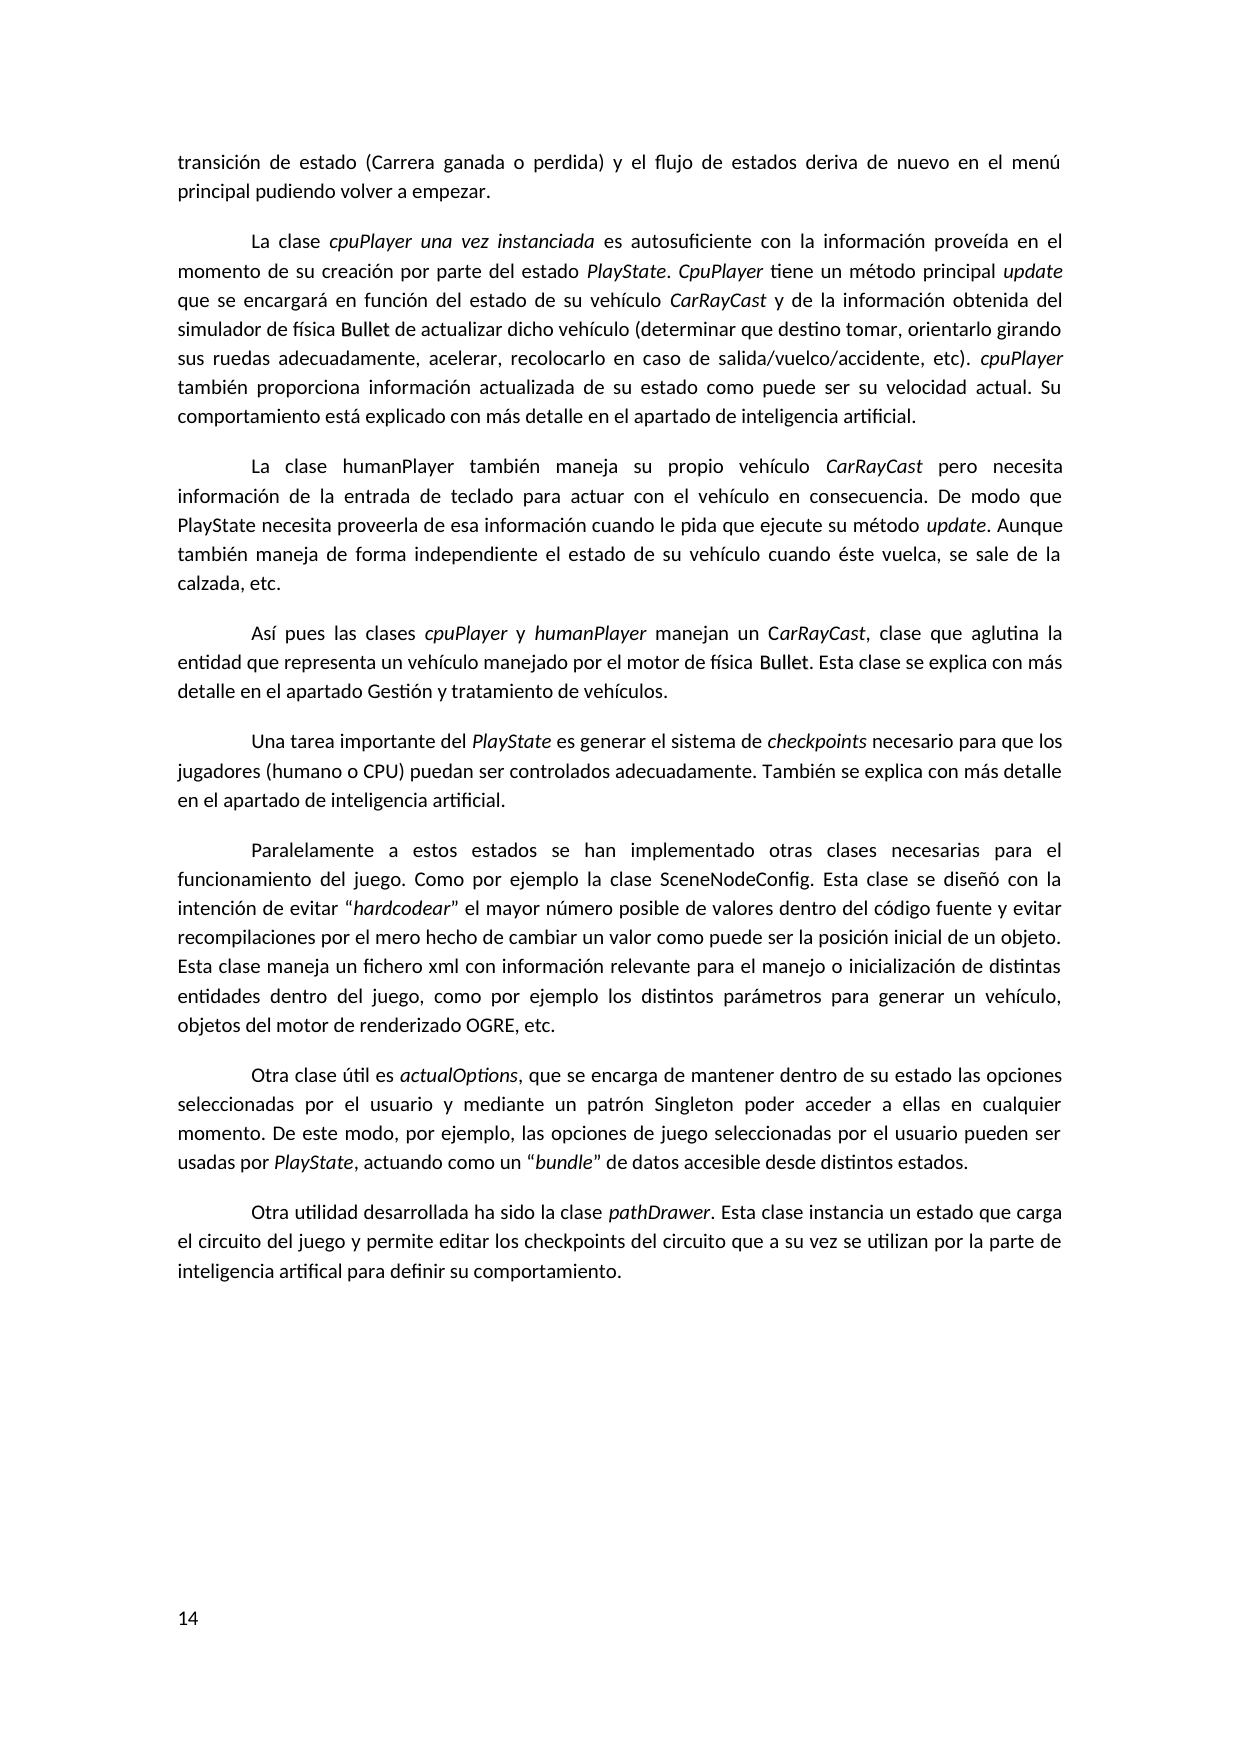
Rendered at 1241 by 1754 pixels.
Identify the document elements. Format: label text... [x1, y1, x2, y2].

text Otra clase útil es actualOptions, que se encarga de mantener dentro de su estado las opciones seleccionadas por el usuario y mediante un patrón Singleton poder acceder a ellas en cualquier momento. De este modo, por ejemplo, las opciones de juego seleccionadas por el usuario pueden ser usadas por PlayState, actuando como un “bundle” de datos accesible desde distintos estados. [177, 1062, 1063, 1175]
text Así pues las clases cpuPlayer y humanPlayer manejan un CarRayCast, clase que aglutina la entidad que representa un vehículo manejado por el motor de física Bullet. Esta clase se explica con más detalle en el apartado Gestión y tratamiento de vehículos. [177, 620, 1063, 704]
text La clase cpuPlayer una vez instanciada es autosuficiente con la información proveída en el momento de su creación por parte del estado PlayState. CpuPlayer tiene un método principal update que se encargará en función del estado de su vehículo CarRayCast y de la información obtenida del simulador de física Bullet de actualizar dicho vehículo (determinar que destino tomar, orientarlo girando sus ruedas adecuadamente, acelerar, recolocarlo en caso de salida/vuelco/accidente, etc). cpuPlayer también proporciona información actualizada de su estado como puede ser su velocidad actual. Su comportamiento está explicado con más detalle en el apartado de inteligencia artificial. [177, 229, 1063, 429]
text La clase humanPlayer también maneja su propio vehículo CarRayCast pero necesita información de la entrada de teclado para actuar con el vehículo en consecuencia. De modo que PlayState necesita proveerla de esa información cuando le pida que ejecute su método update. Aunque también maneja de forma independiente el estado de su vehículo cuando éste vuelca, se sale de la calzada, etc. [177, 454, 1063, 596]
text transición de estado (Carrera ganada o perdida) y el flujo de estados deriva de nuevo en el menú principal pudiendo volver a empezar. [177, 149, 1063, 204]
text Otra utilidad desarrollada ha sido la clase pathDrawer. Esta clase instancia un estado que carga el circuito del juego y permite editar los checkpoints del circuito que a su vez se utilizan por la parte de inteligencia artifical para definir su comportamiento. [177, 1199, 1063, 1283]
text Una tarea importante del PlayState es generar el sistema de checkpoints necesario para que los jugadores (humano o CPU) puedan ser controlados adecuadamente. También se explica con más detalle en el apartado de inteligencia artificial. [177, 729, 1063, 812]
text Paralelamente a estos estados se han implementado otras clases necesarias para el funcionamiento del juego. Como por ejemplo la clase SceneNodeConfig. Esta clase se diseñó con la intención de evitar “hardcodear” el mayor número posible de valores dentro del código fuente y evitar recompilaciones por el mero hecho de cambiar un valor como puede ser la posición inicial de un objeto. Esta clase maneja un fichero xml con información relevante para el manejo o inicialización de distintas entidades dentro del juego, como por ejemplo los distintos parámetros para generar un vehículo, objetos del motor de renderizado OGRE, etc. [177, 837, 1063, 1037]
